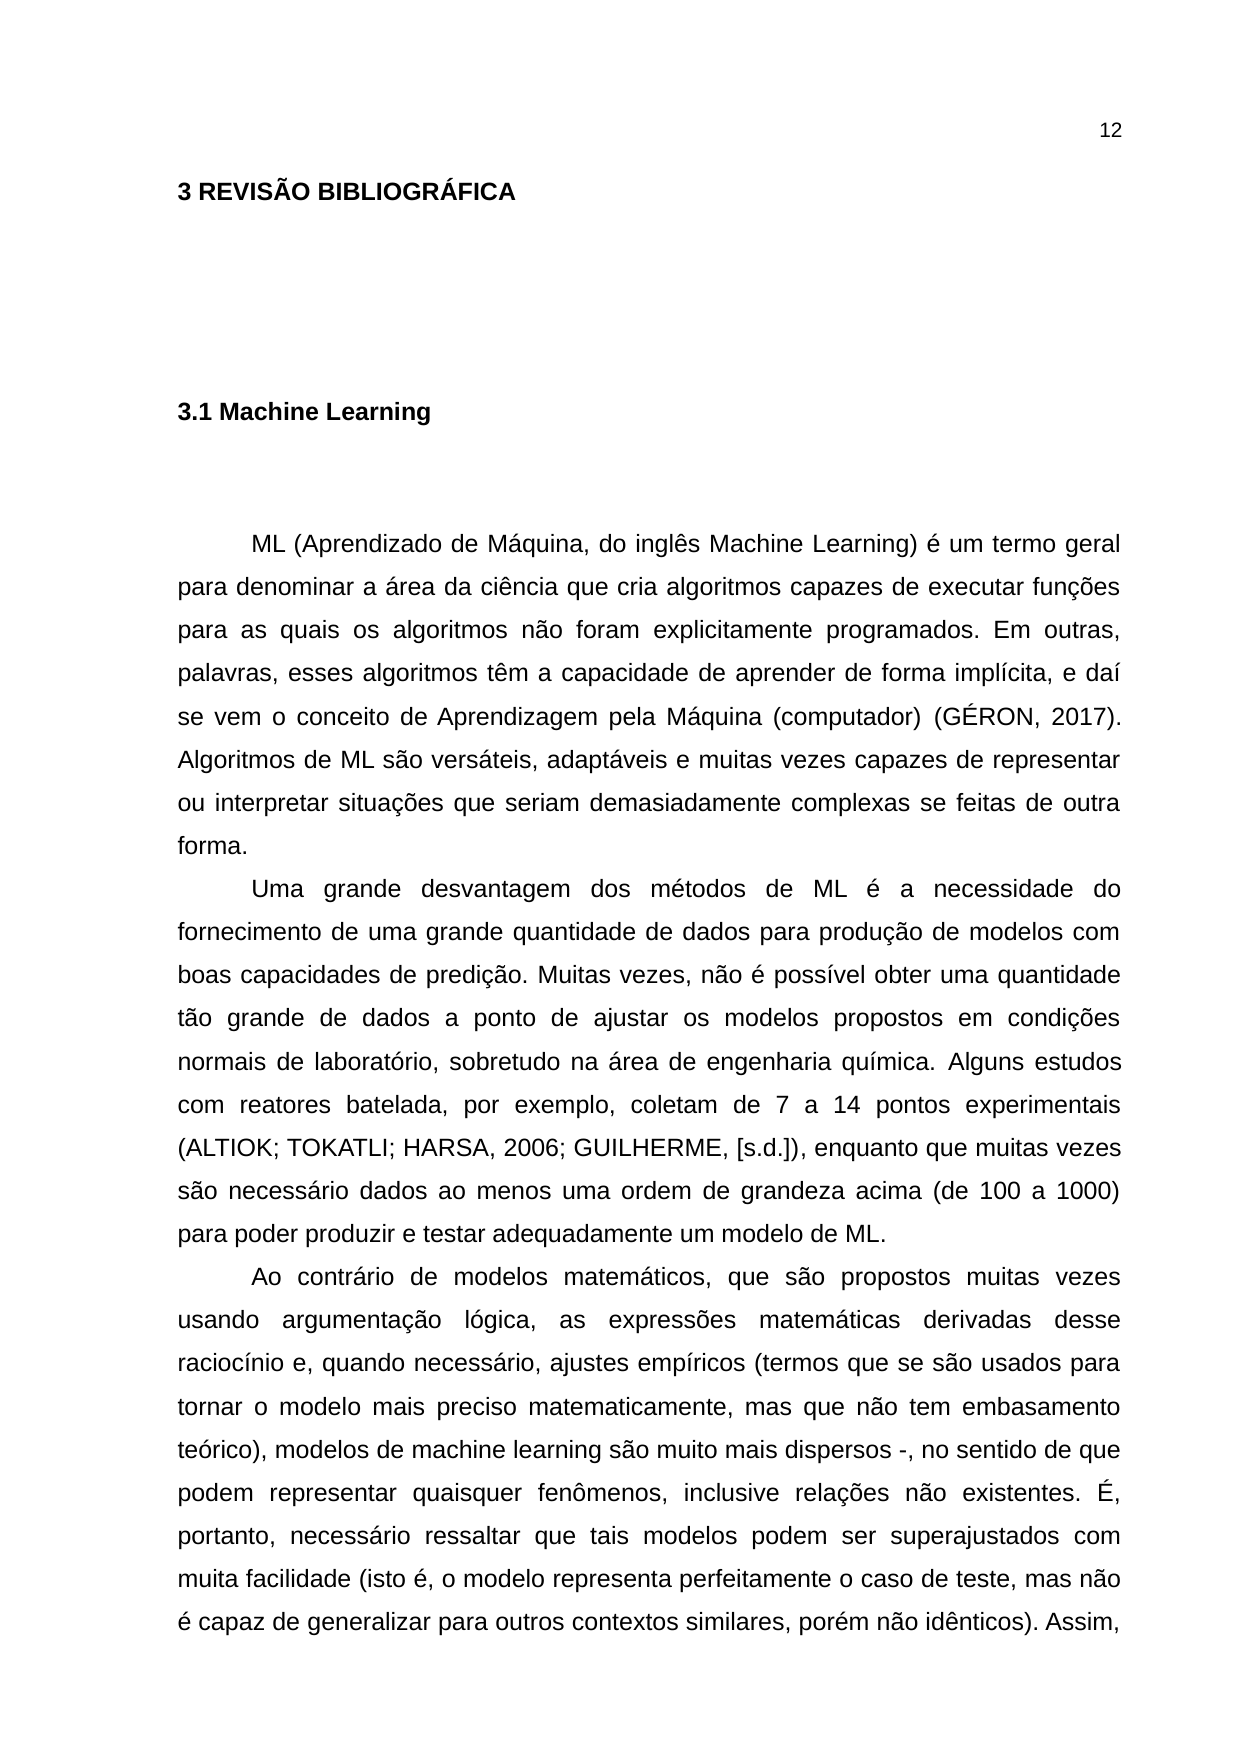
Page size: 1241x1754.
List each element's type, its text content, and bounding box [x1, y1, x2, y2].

text ML (Aprendizado de Máquina, do inglês Machine Learning) é um termo geral para denominar a área da ciência que cria algoritmos capazes de executar funções para as quais os algoritmos não foram explicitamente programados. Em outras, palavras, esses algoritmos têm a capacidade de aprender de forma implícita, e daí se vem o conceito de Aprendizagem pela Máquina (computador) (GÉRON, 2017). Algoritmos de ML são versáteis, adaptáveis e muitas vezes capazes de representar ou interpretar situações que seriam demasiadamente complexas se feitas de outra forma. [177, 529, 1122, 859]
text Uma grande desvantagem dos métodos de ML é a necessidade do fornecimento de uma grande quantidade de dados para produção de modelos com boas capacidades de predição. Muitas vezes, não é possível obter uma quantidade tão grande de dados a ponto de ajustar os modelos propostos em condições normais de laboratório, sobretudo na área de engenharia química. Alguns estudos com reatores batelada, por exemplo, coletam de 7 a 14 pontos experimentais (ALTIOK; TOKATLI; HARSA, 2006; GUILHERME, [s.d.]), enquanto que muitas vezes são necessário dados ao menos uma ordem de grandeza acima (de 100 a 1000) para poder produzir e testar adequadamente um modelo de ML. [177, 874, 1122, 1248]
text Ao contrário de modelos matemáticos, que são propostos muitas vezes usando argumentação lógica, as expressões matemáticas derivadas desse raciocínio e, quando necessário, ajustes empíricos (termos que se são usados para tornar o modelo mais preciso matematicamente, mas que não tem embasamento teórico), modelos de machine learning são muito mais dispersos -, no sentido de que podem representar quaisquer fenômenos, inclusive relações não existentes. É, portanto, necessário ressaltar que tais modelos podem ser superajustados com muita facilidade (isto é, o modelo representa perfeitamente o caso de teste, mas não é capaz de generalizar para outros contextos similares, porém não idênticos). Assim, [177, 1262, 1122, 1636]
subtitle Machine Learning [177, 397, 1122, 426]
subtitle Revisão Bibliográfica [177, 177, 1122, 206]
